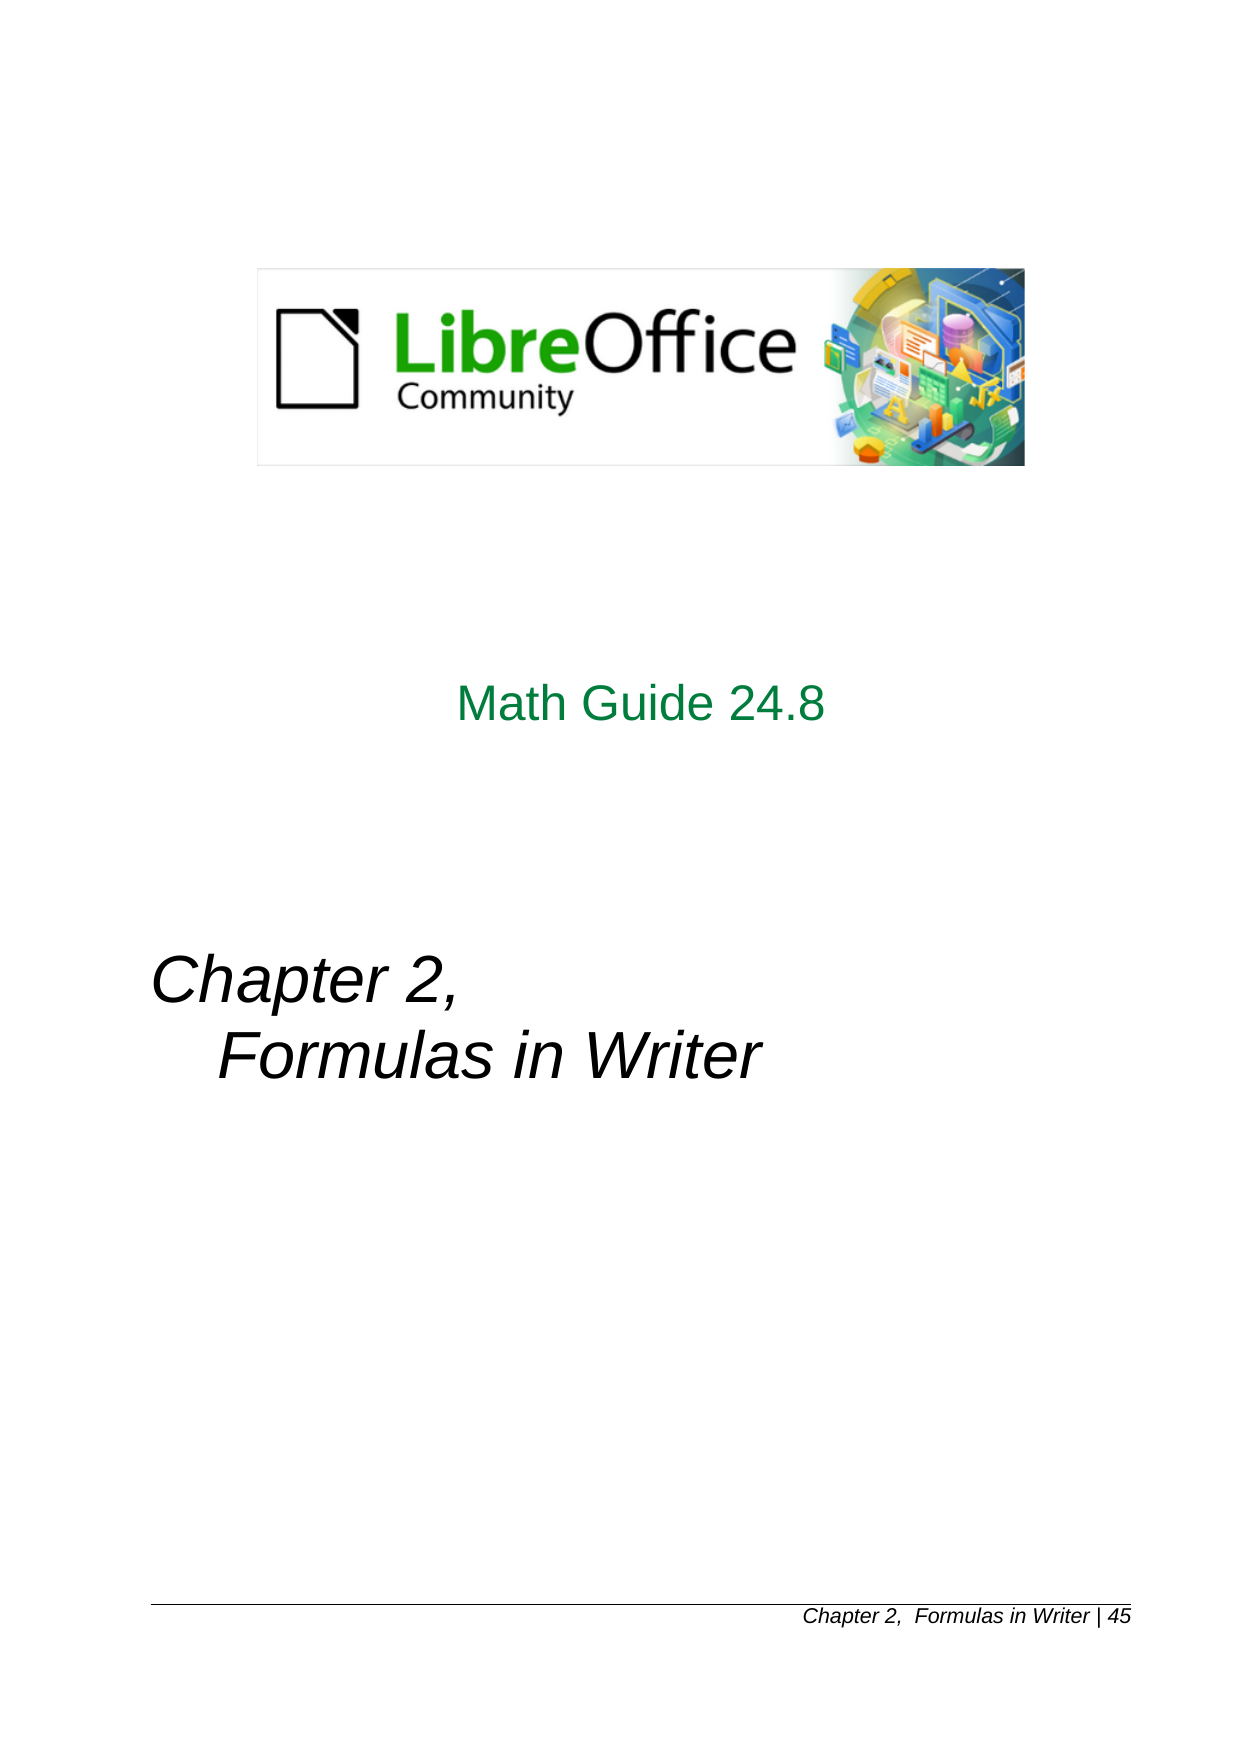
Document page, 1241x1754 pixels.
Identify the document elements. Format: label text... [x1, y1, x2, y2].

text Math Guide 24.8 [151, 674, 1131, 731]
picture [257, 268, 1025, 466]
title Chapter 2, Formulas in Writer [151, 939, 1131, 1093]
